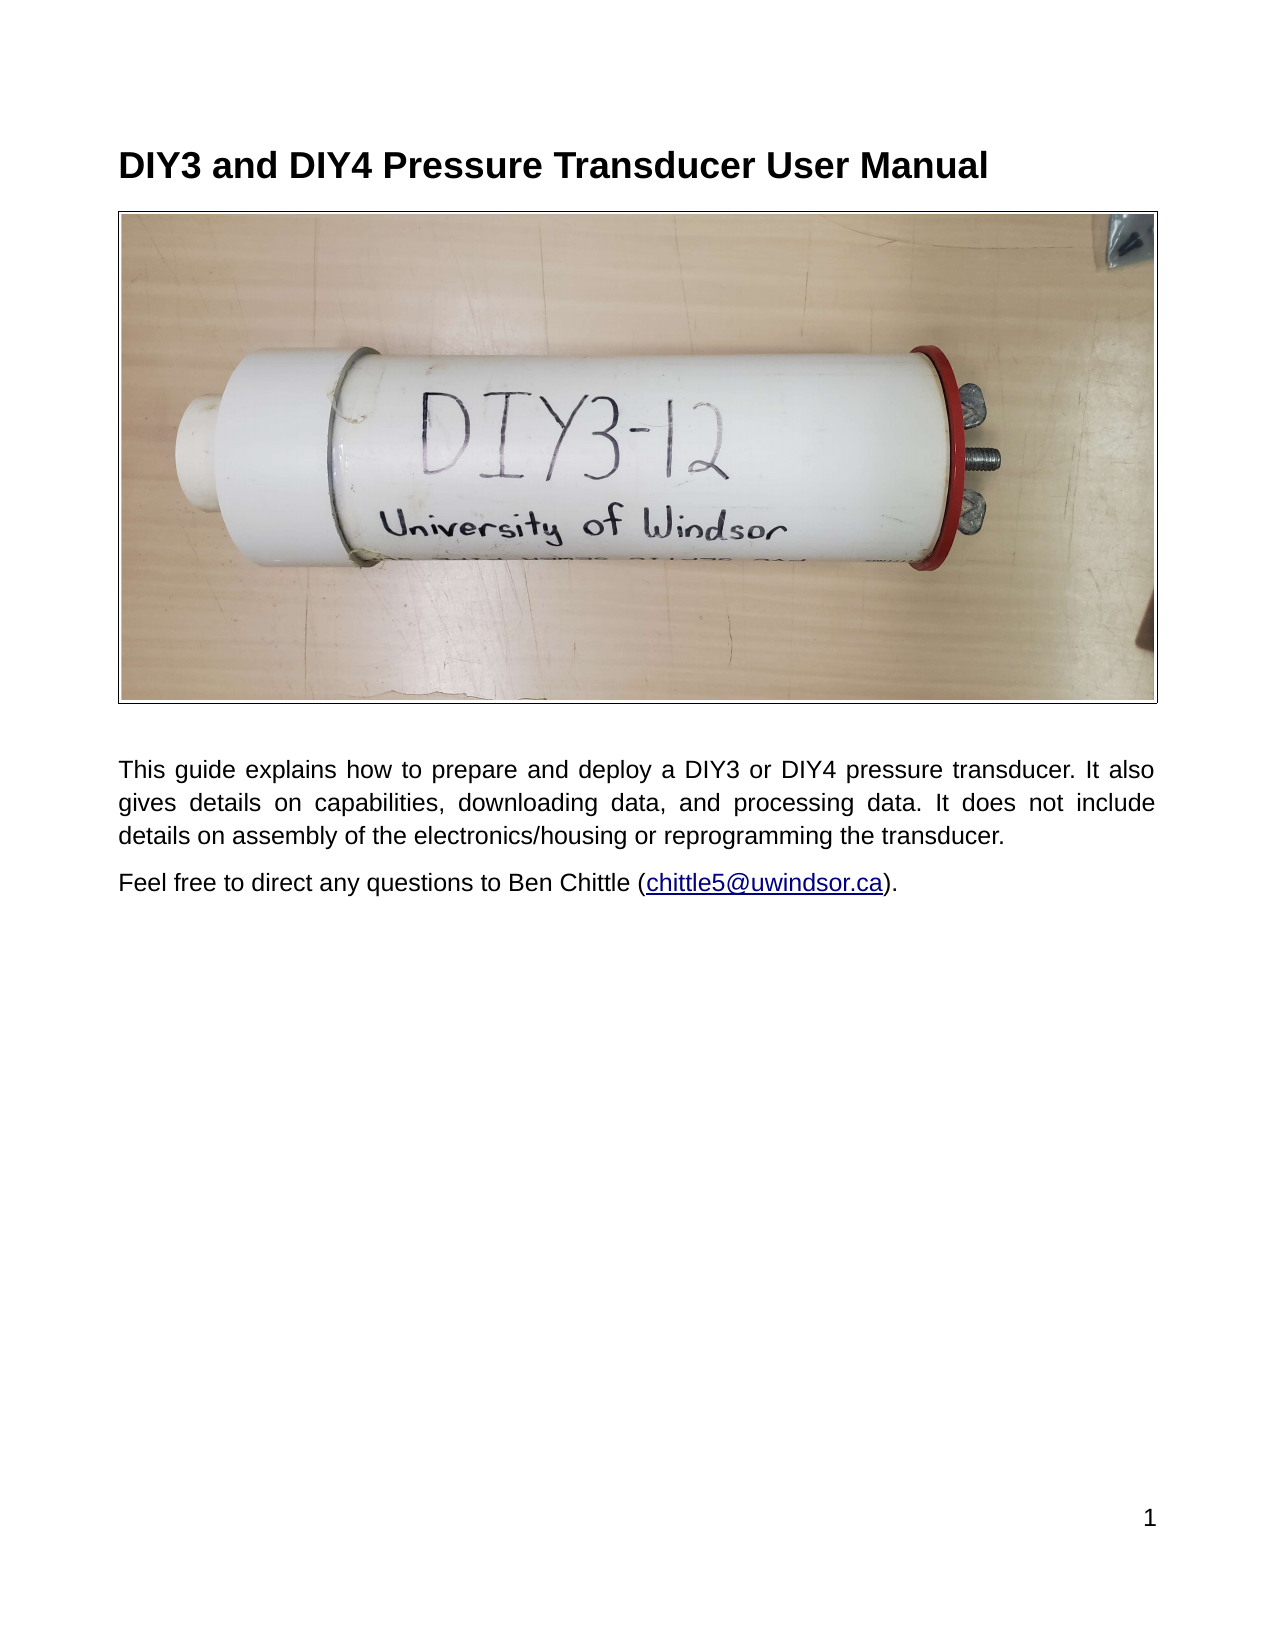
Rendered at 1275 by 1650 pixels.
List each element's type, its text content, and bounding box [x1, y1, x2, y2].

subtitle DIY3 and DIY4 Pressure Transducer User Manual [118, 143, 1157, 186]
text This guide explains how to prepare and deploy a DIY3 or DIY4 pressure transducer. It also gives details on capabilities, downloading data, and processing data. It does not include details on assembly of the electronics/housing or reprogramming the transducer. [118, 755, 1157, 849]
text Feel free to direct any questions to Ben Chittle (chittle5@uwindsor.ca). [118, 868, 1157, 897]
picture [121, 214, 1154, 700]
